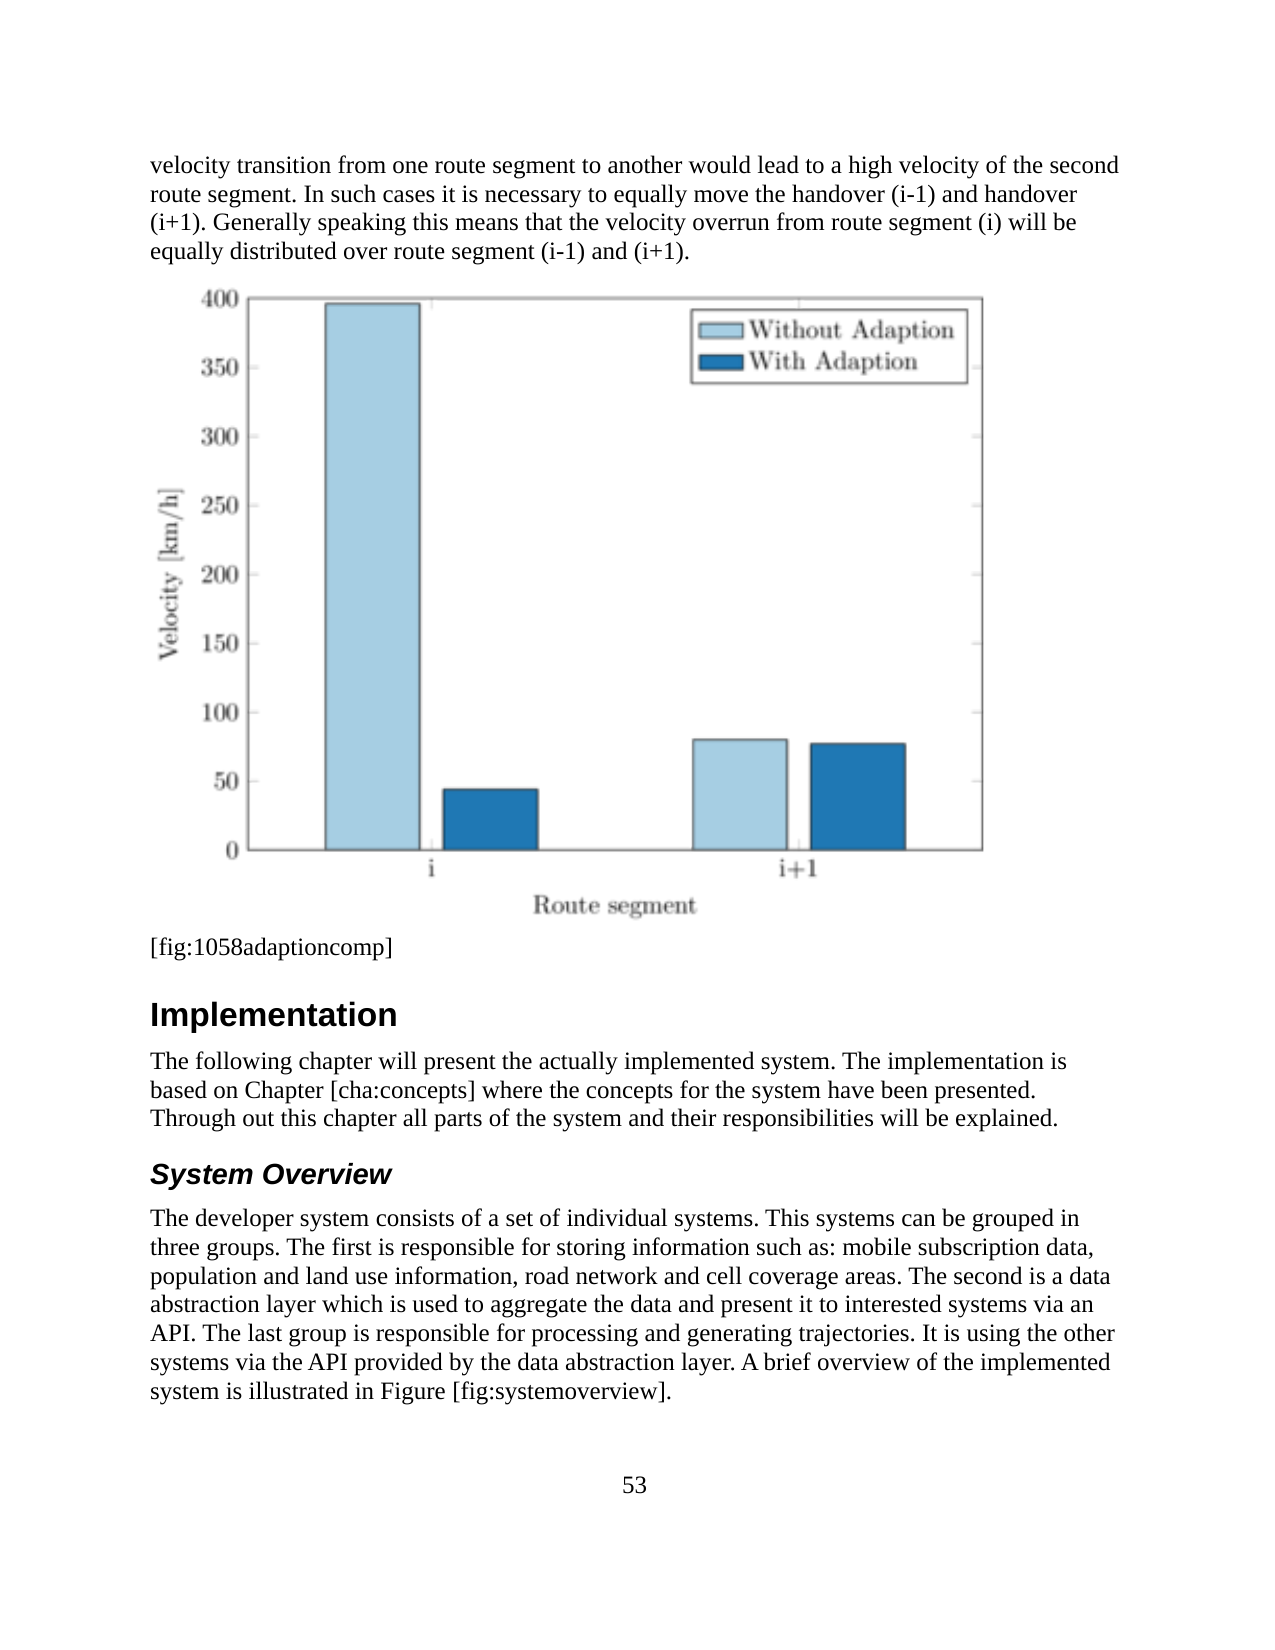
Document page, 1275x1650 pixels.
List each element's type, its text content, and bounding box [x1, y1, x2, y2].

text velocity transition from one route segment to another would lead to a high velocity of the second route segment. In such cases it is necessary to equally move the handover (i-1) and handover (i+1). Generally speaking this means that the velocity overrun from route segment (i) will be equally distributed over route segment (i-1) and (i+1). [150, 150, 1125, 265]
text [fig:1058adaptioncomp] [150, 283, 1125, 961]
picture [150, 282, 984, 927]
text The developer system consists of a set of individual systems. This systems can be grouped in three groups. The first is responsible for storing information such as: mobile subscription data, population and land use information, road network and cell coverage areas. The second is a data abstraction layer which is used to aggregate the data and present it to interested systems via an API. The last group is responsible for processing and generating trajectories. It is using the other systems via the API provided by the data abstraction layer. A brief overview of the implemented system is illustrated in Figure [fig:systemoverview]. [150, 1203, 1125, 1404]
subtitle System Overview [150, 1157, 1125, 1191]
text The following chapter will present the actually implemented system. The implementation is based on Chapter [cha:concepts] where the concepts for the system have been presented. Through out this chapter all parts of the system and their responsibilities will be explained. [150, 1046, 1125, 1132]
subtitle Implementation [150, 995, 1125, 1033]
